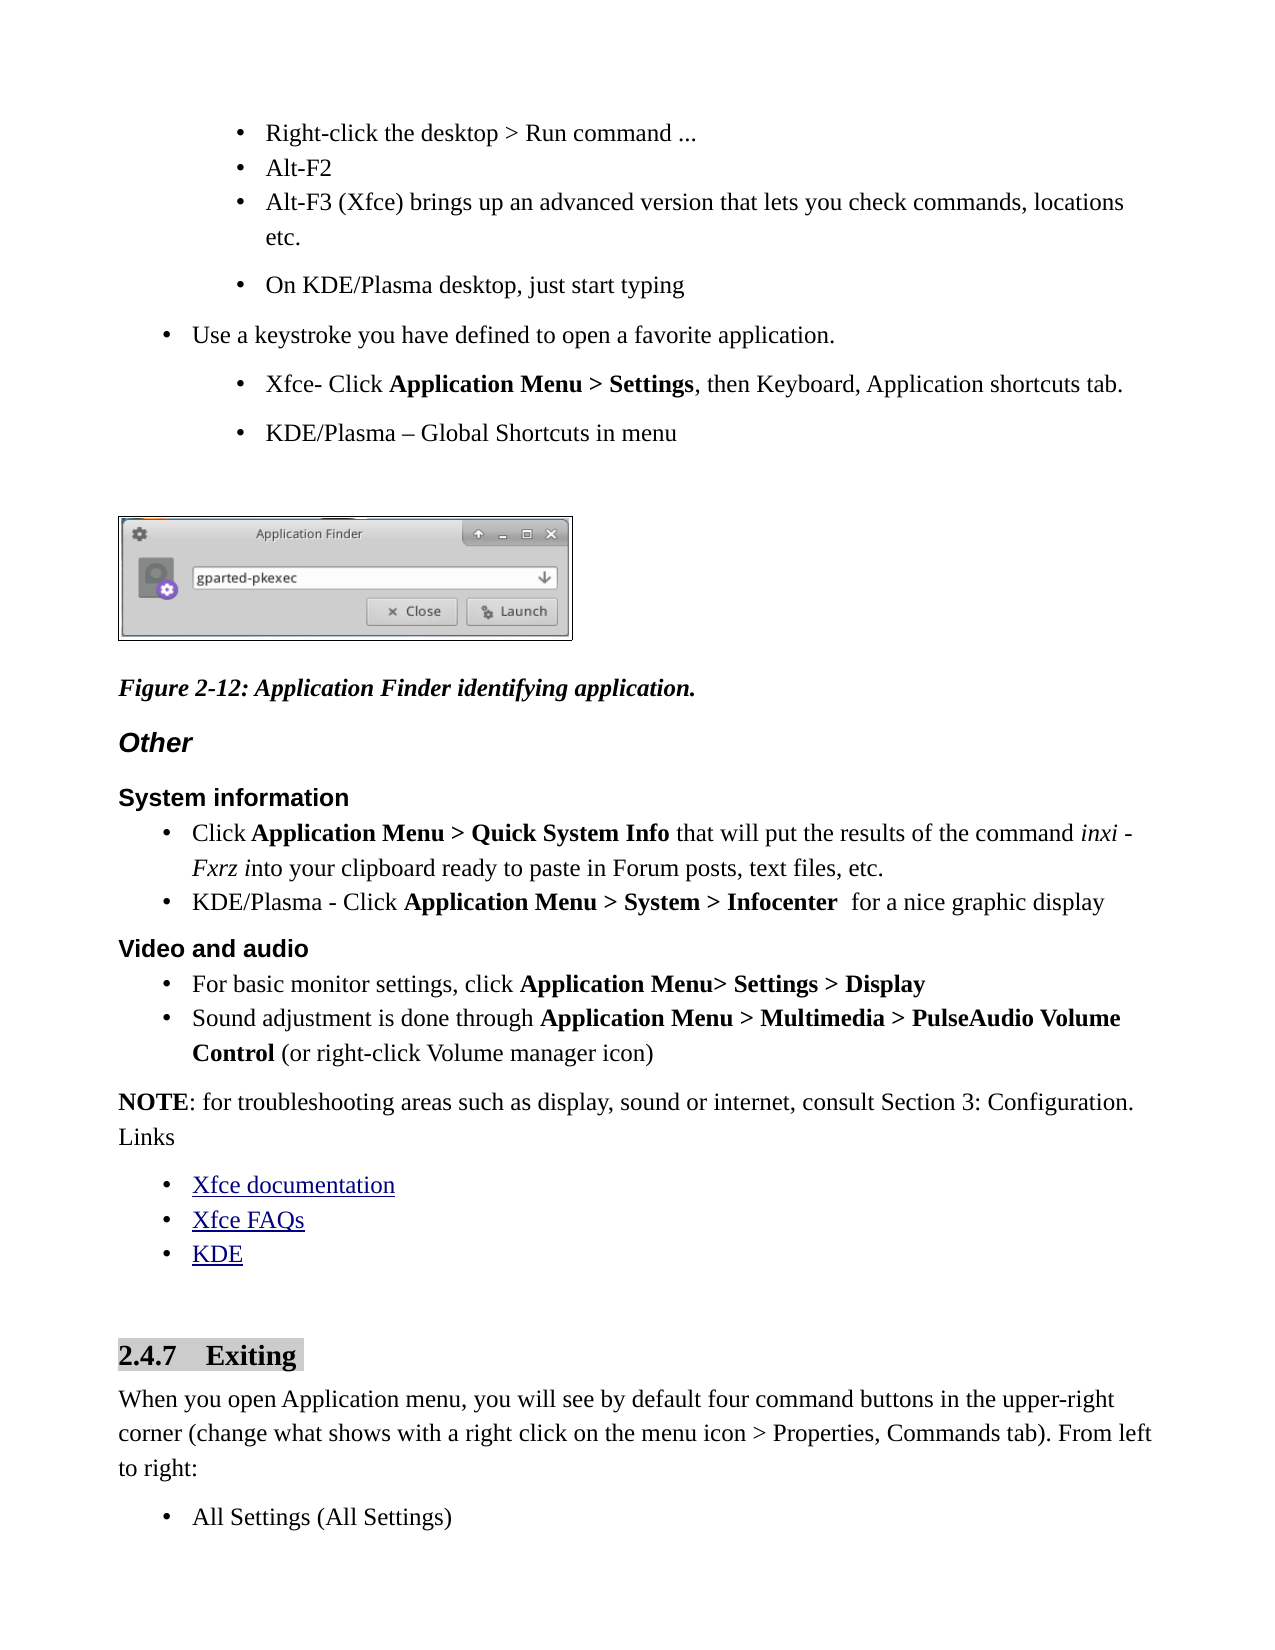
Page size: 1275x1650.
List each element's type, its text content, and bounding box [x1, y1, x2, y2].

text Links [118, 1122, 1157, 1150]
subtitle 2.4.7 Exiting [304, 1338, 1157, 1371]
picture [121, 518, 569, 637]
list Use a keystroke you have defined to open a favorite application. [162, 320, 1157, 348]
text Figure 2-12: Application Finder identifying application. [118, 673, 1157, 702]
list Alt-F3 (Xfce) brings up an advanced version that lets you check commands, locations etc. [236, 187, 1157, 250]
list Xfce- Click Application Menu > Settings, then Keyboard, Application shortcuts tab. [236, 369, 1157, 397]
text When you open Application menu, you will see by default four command buttons in the upper-right corner (change what shows with a right click on the menu icon > Properties, Commands tab). From left to right: [118, 1384, 1157, 1481]
list KDE [162, 1239, 1157, 1268]
list KDE/Plasma - Click Application Menu > System > Infocenter for a nice graphic display [162, 887, 1157, 916]
list Right-click the desktop > Run command ... [236, 118, 1157, 147]
subtitle Video and audio [118, 934, 1157, 963]
list Alt-F2 [236, 153, 1157, 181]
subtitle System information [118, 783, 1157, 812]
list Click Application Menu > Quick System Info that will put the results of the command inxi -Fxrz into your clipboard ready to paste in Forum posts, text files, etc. [162, 818, 1157, 882]
list For basic monitor settings, click Application Menu> Settings > Display [162, 969, 1157, 998]
list Xfce FAQs [162, 1205, 1157, 1234]
list KDE/Plasma – Global Shortcuts in menu [236, 418, 1157, 447]
list Xfce documentation [162, 1171, 1157, 1199]
list Sound adjustment is done through Application Menu > Multimedia > PulseAudio Volume Control (or right-click Volume manager icon) [162, 1003, 1157, 1067]
text NOTE: for troubleshooting areas such as display, sound or internet, consult Section 3: Configuration. [118, 1087, 1157, 1116]
subtitle Other [118, 727, 1157, 758]
list All Settings (All Settings) [162, 1502, 1157, 1531]
list On KDE/Plasma desktop, just start typing [236, 271, 1157, 299]
